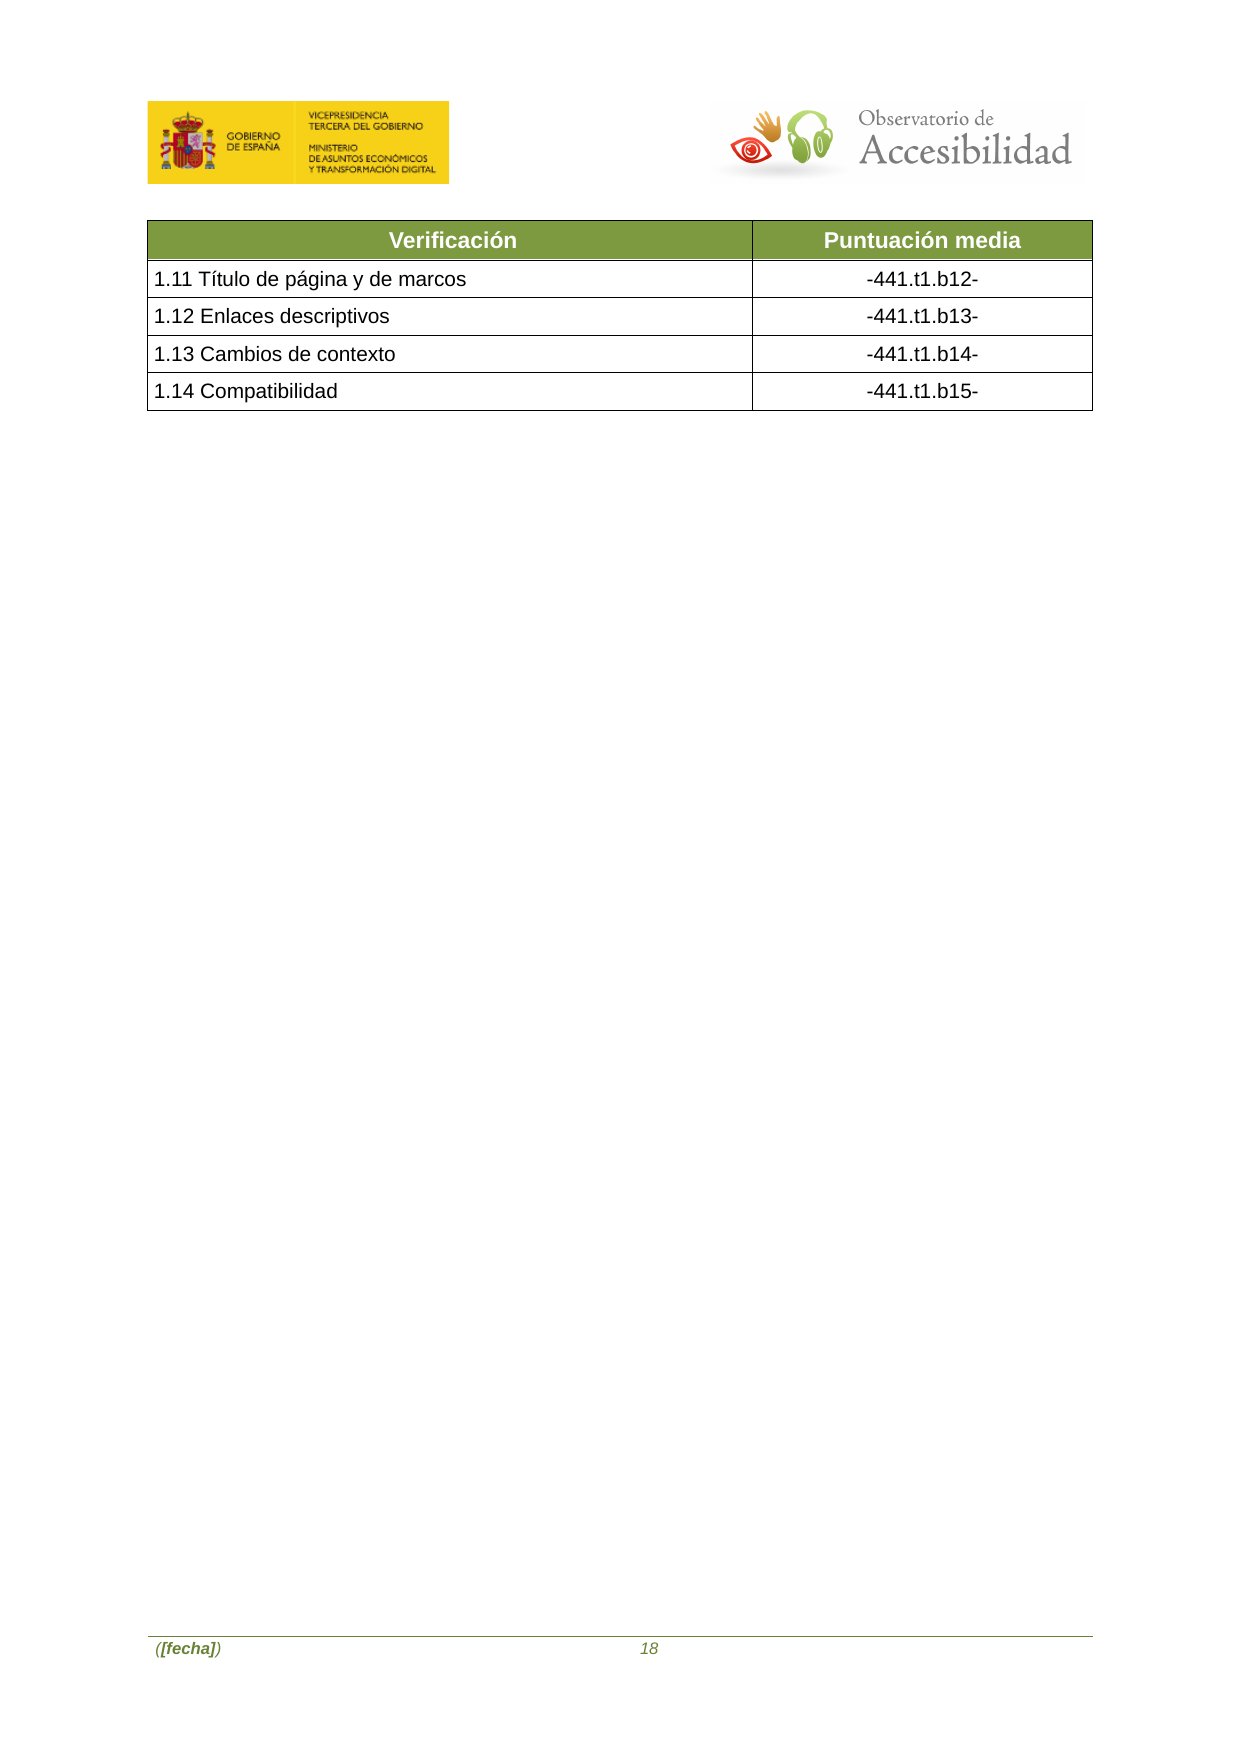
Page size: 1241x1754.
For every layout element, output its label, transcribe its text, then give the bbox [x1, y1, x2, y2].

picture [147, 101, 450, 184]
table_header Verificación [148, 221, 752, 259]
table_cell -441.t1.b14- [753, 336, 1092, 372]
table_cell -441.t1.b13- [753, 298, 1092, 334]
table_cell 1.11 Título de página y de marcos [148, 261, 752, 297]
table_cell -441.t1.b12- [753, 261, 1092, 297]
table_cell -441.t1.b15- [753, 373, 1092, 409]
picture [710, 101, 1086, 184]
table_cell 1.14 Compatibilidad [148, 373, 752, 409]
table_cell 1.13 Cambios de contexto [148, 336, 752, 372]
table_header Puntuación media [753, 221, 1092, 259]
table_cell 1.12 Enlaces descriptivos [148, 298, 752, 334]
